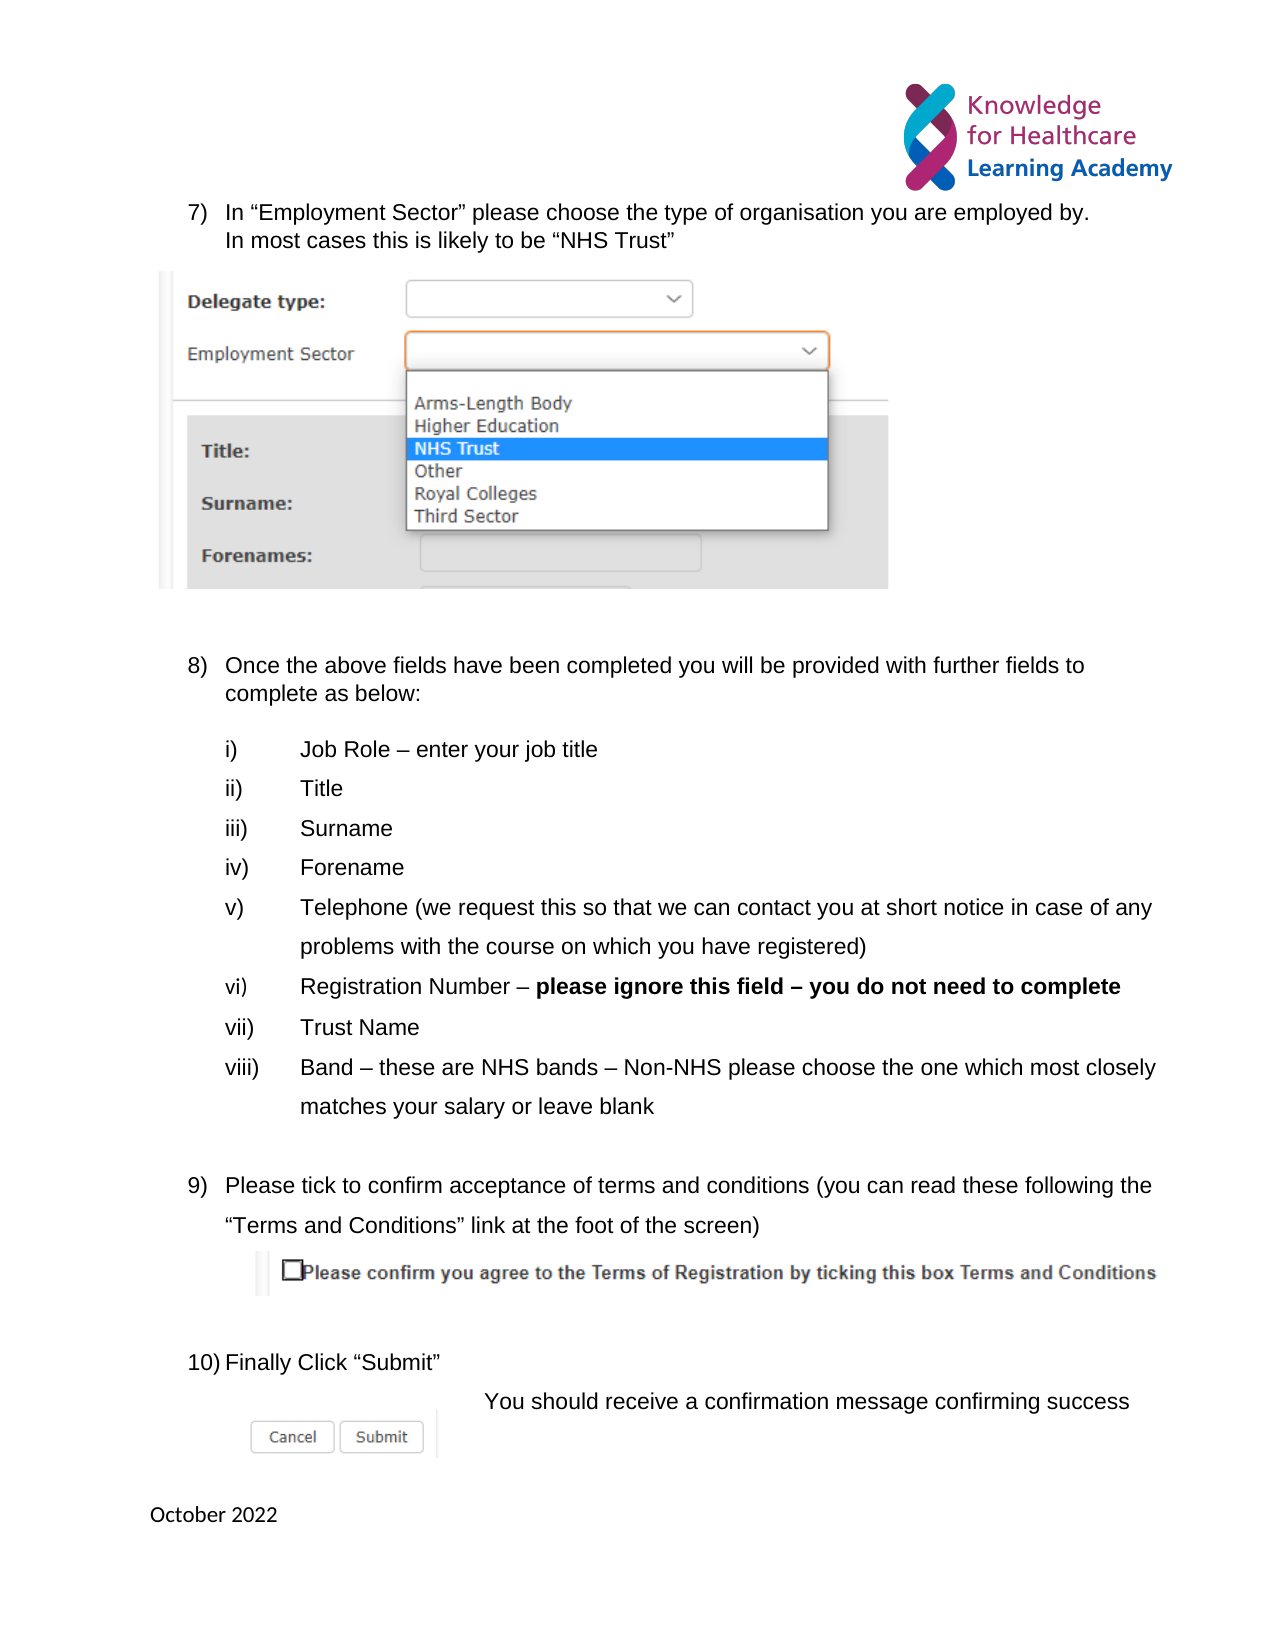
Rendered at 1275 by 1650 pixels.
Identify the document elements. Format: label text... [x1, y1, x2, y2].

list In most cases this is likely to be “NHS Trust” [225, 227, 1181, 253]
list Once the above fields have been completed you will be provided with further fields to complete as below: [187, 652, 1181, 706]
list In “Employment Sector” please choose the type of organisation you are employed by. [187, 199, 1181, 225]
list Job Role – enter your job title [225, 736, 1181, 762]
list Surname [225, 814, 1181, 841]
list Title [225, 775, 1181, 801]
list Band – these are NHS bands – Non-NHS please choose the one which most closely matches your salary or leave blank [225, 1054, 1181, 1120]
list Trust Name [225, 1014, 1181, 1041]
list Please tick to confirm acceptance of terms and conditions (you can read these following the “Terms and Conditions” link at the foot of the screen) [187, 1172, 1181, 1238]
list You should receive a confirmation message confirming success [225, 1388, 1181, 1458]
list Finally Click “Submit” [187, 1349, 1181, 1375]
list Registration Number – please ignore this field – you do not need to complete [225, 972, 1181, 1000]
list Forename [225, 854, 1181, 880]
list Telephone (we request this so that we can contact you at short notice in case of any problems with the course on which you have registered) [225, 893, 1181, 959]
